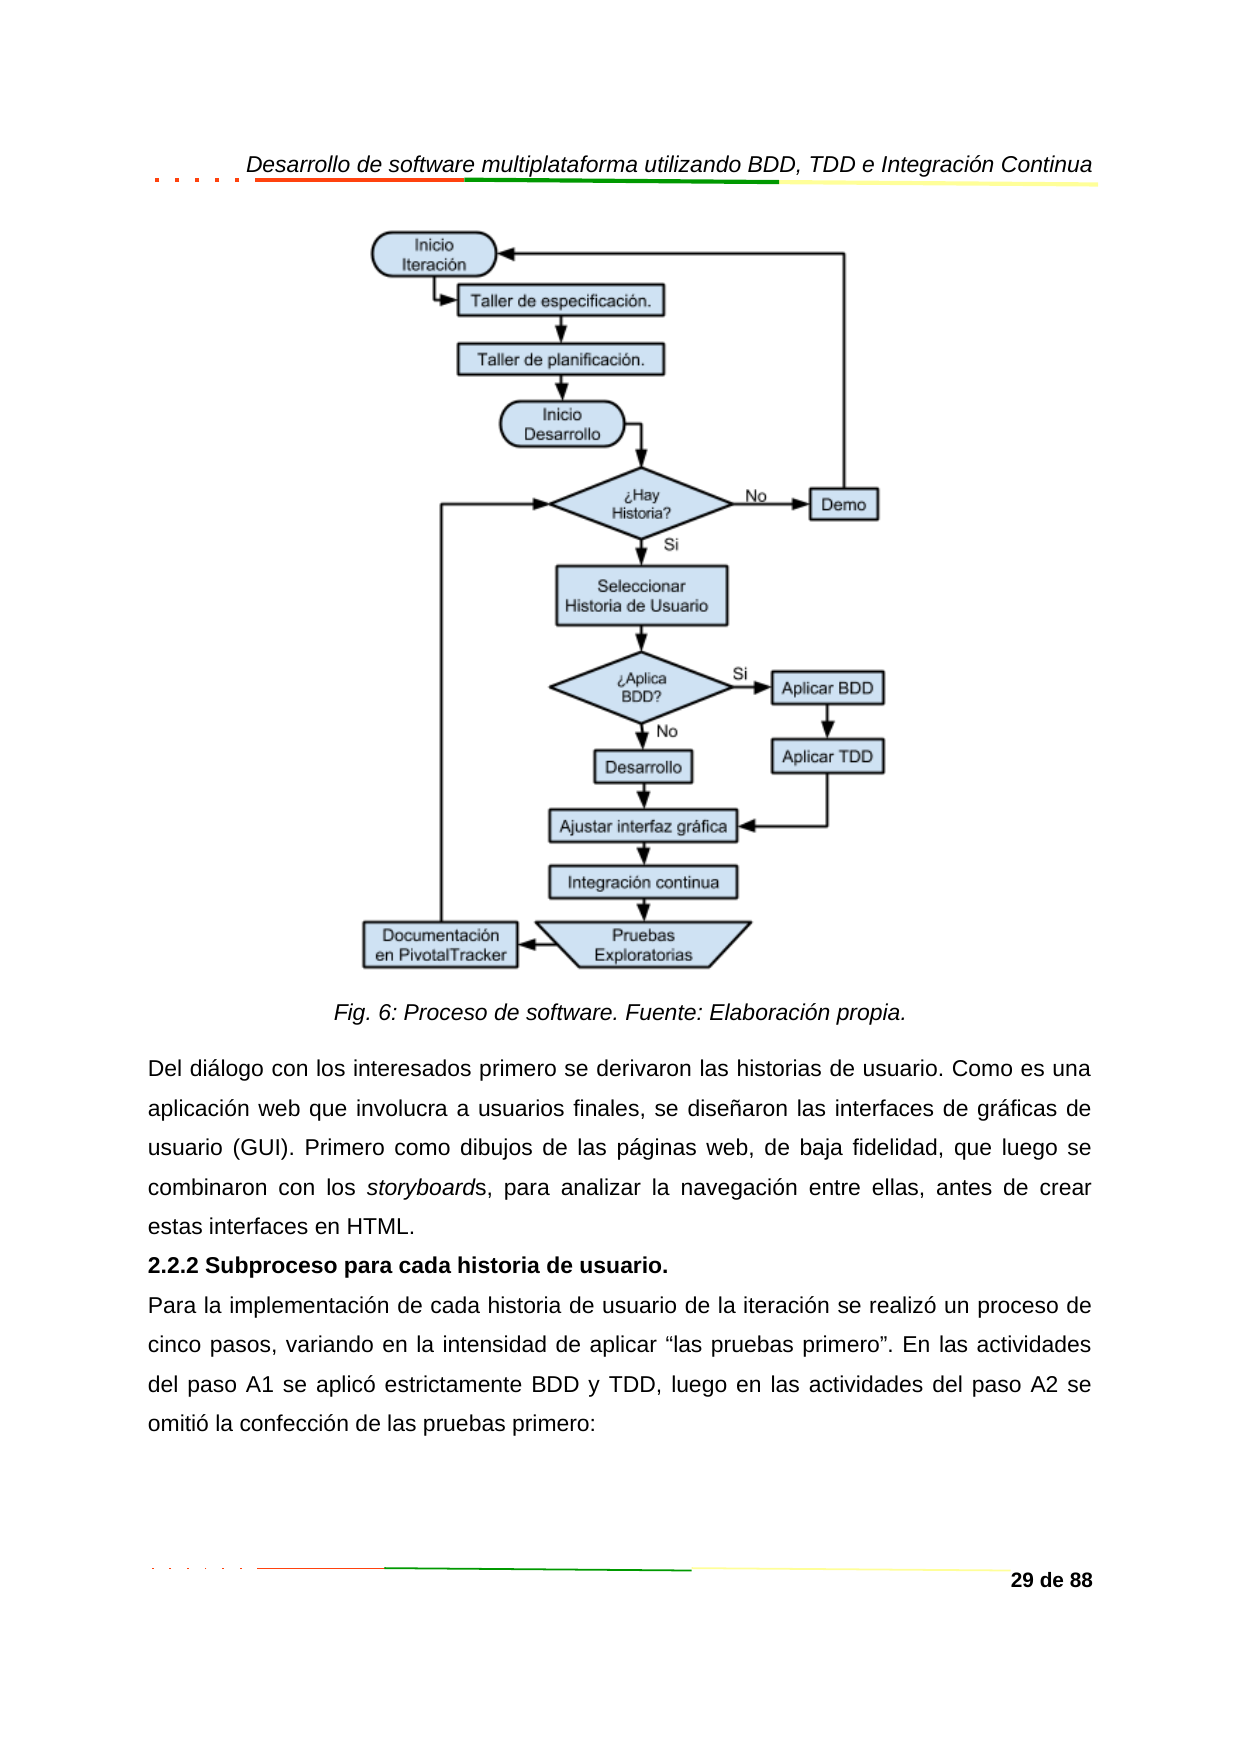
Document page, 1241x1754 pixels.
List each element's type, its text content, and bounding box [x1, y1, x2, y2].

text Para la implementación de cada historia de usuario de la iteración se realizó un proceso de cinco pasos, variando en la intensidad de aplicar “las pruebas primero”. En las actividades del paso A1 se aplicó estrictamente BDD y TDD, luego en las actividades del paso A2 se omitió la confección de las pruebas primero: [148, 1292, 1093, 1437]
text 2.2.2 Subproceso para cada historia de usuario. [148, 1252, 1093, 1279]
picture [348, 222, 893, 975]
table_header [148, 217, 1093, 980]
table_cell Fig. 6: Proceso de software. Fuente: Elaboración propia. [148, 980, 1093, 1043]
list Del diálogo con los interesados primero se derivaron las historias de usuario. Como es una aplicación web que involucra a usuarios finales, se diseñaron las interfaces de gráficas de usuario (GUI). Primero como dibujos de las páginas web, de baja fidelidad, que luego se combinaron con los storyboards, para analizar la navegación entre ellas, antes de crear estas interfaces en HTML. [148, 1055, 1093, 1239]
